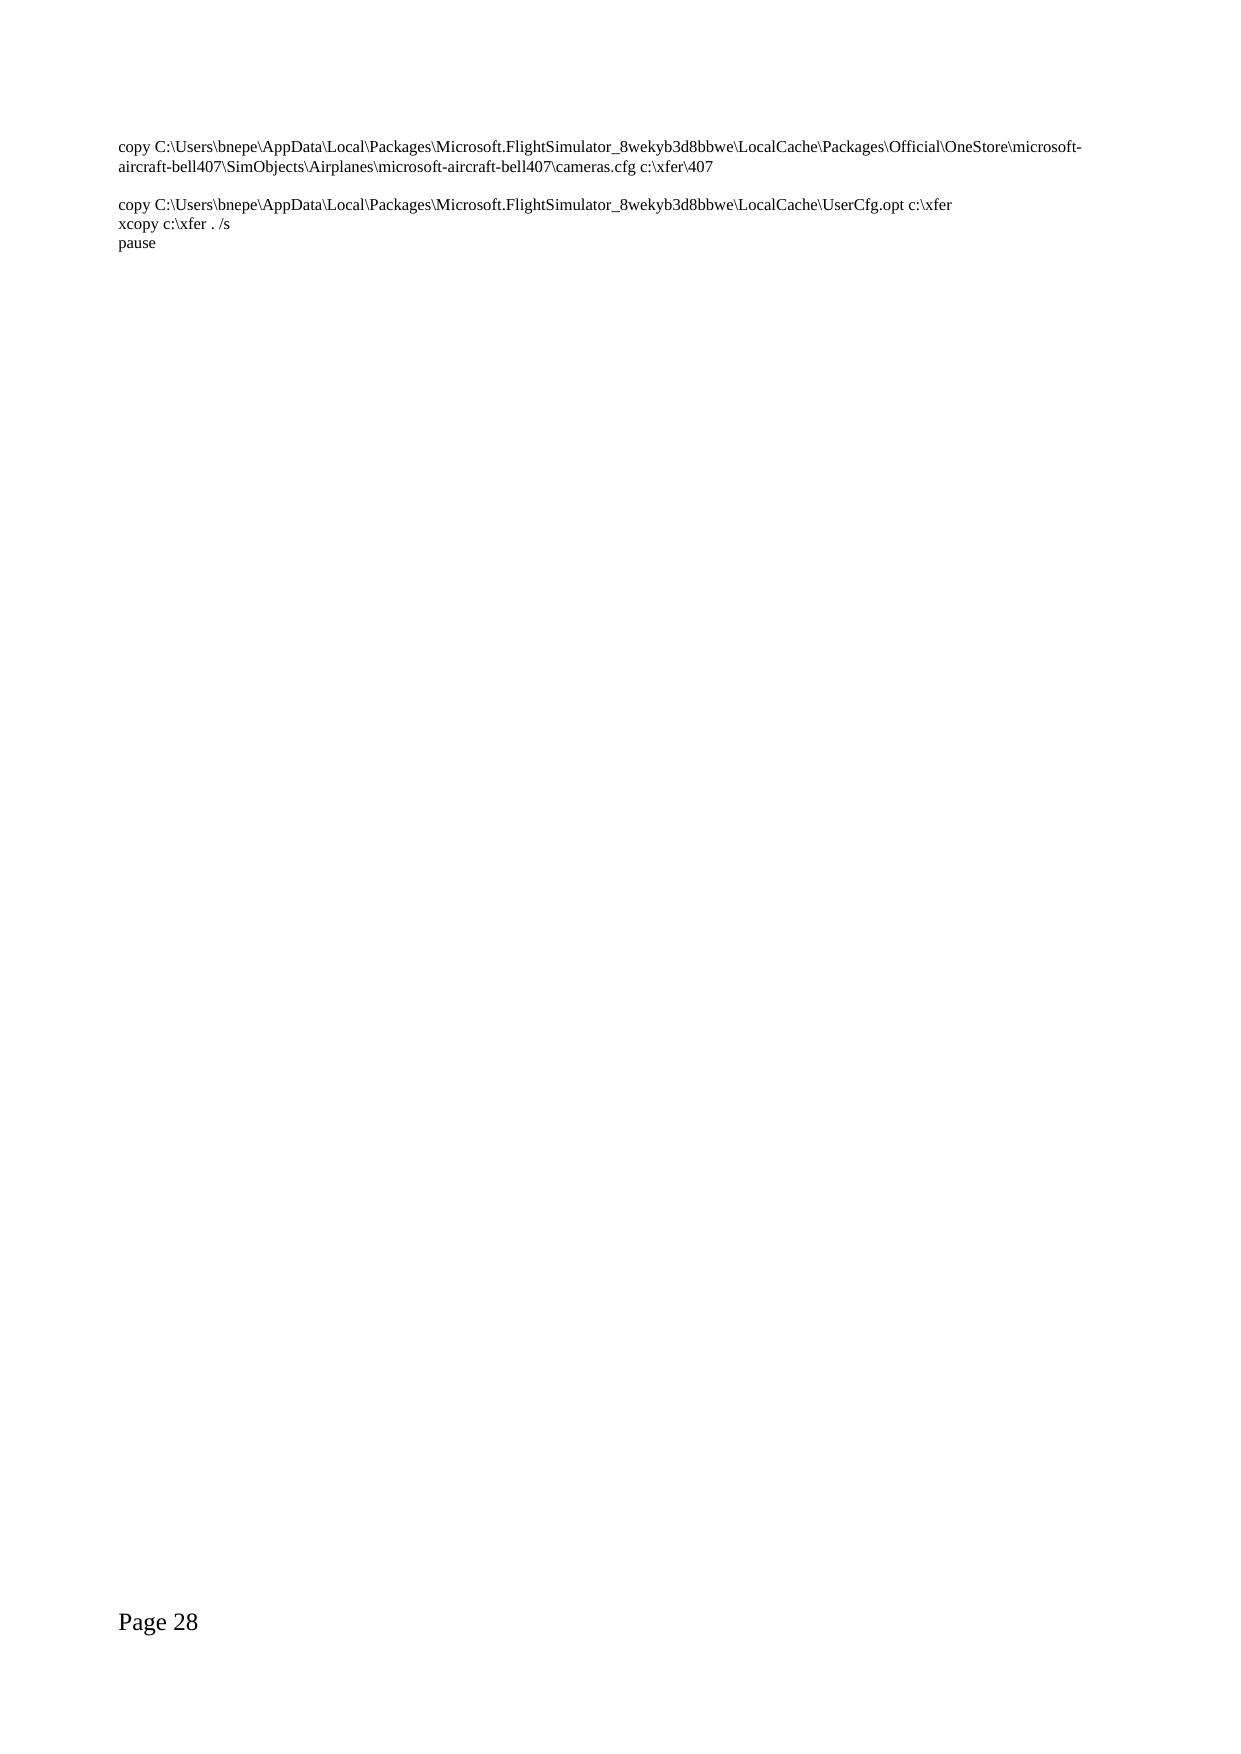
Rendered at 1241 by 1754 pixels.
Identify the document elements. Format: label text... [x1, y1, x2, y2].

text copy C:\Users\bnepe\AppData\Local\Packages\Microsoft.FlightSimulator_8wekyb3d8bbwe\LocalCache\Packages\Official\OneStore\microsoft-aircraft-bell407\SimObjects\Airplanes\microsoft-aircraft-bell407\cameras.cfg c:\xfer\407 [118, 137, 1122, 176]
text xcopy c:\xfer . /s [118, 214, 1122, 233]
text copy C:\Users\bnepe\AppData\Local\Packages\Microsoft.FlightSimulator_8wekyb3d8bbwe\LocalCache\UserCfg.opt c:\xfer [118, 195, 1122, 214]
text pause [118, 233, 1122, 252]
